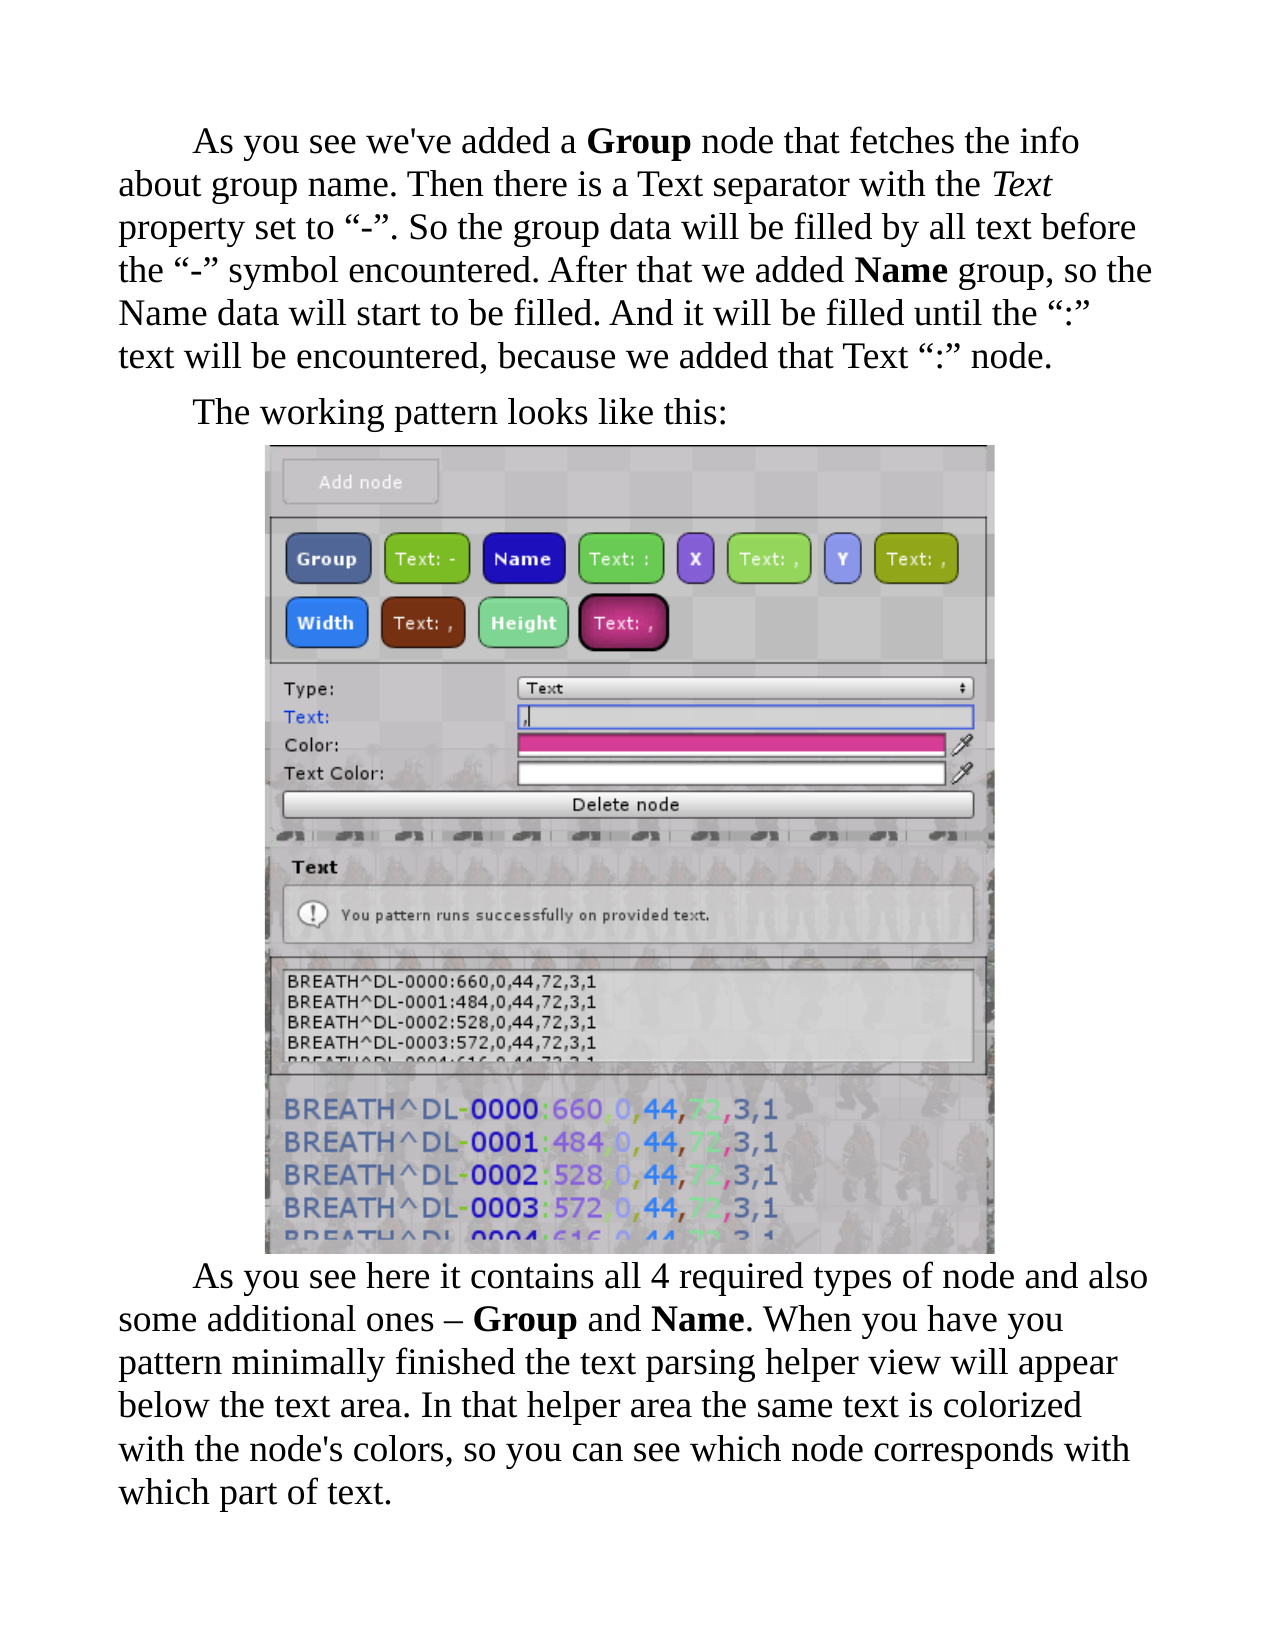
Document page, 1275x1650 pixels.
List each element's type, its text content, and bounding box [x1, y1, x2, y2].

text As you see here it contains all 4 required types of node and also some additional ones – Group and Name. When you have you pattern minimally finished the text parsing helper view will appear below the text area. In that helper area the same text is colorized with the node's colors, so you can see which node corresponds with which part of text. [118, 445, 1157, 1512]
picture [264, 445, 995, 1254]
text The working pattern looks like this: [118, 389, 1157, 432]
text As you see we've added a Group node that fetches the info about group name. Then there is a Text separator with the Text property set to “-”. So the group data will be filled by all text before the “-” symbol encountered. After that we added Name group, so the Name data will start to be filled. And it will be filled until the “:” text will be encountered, because we added that Text “:” node. [118, 118, 1157, 377]
